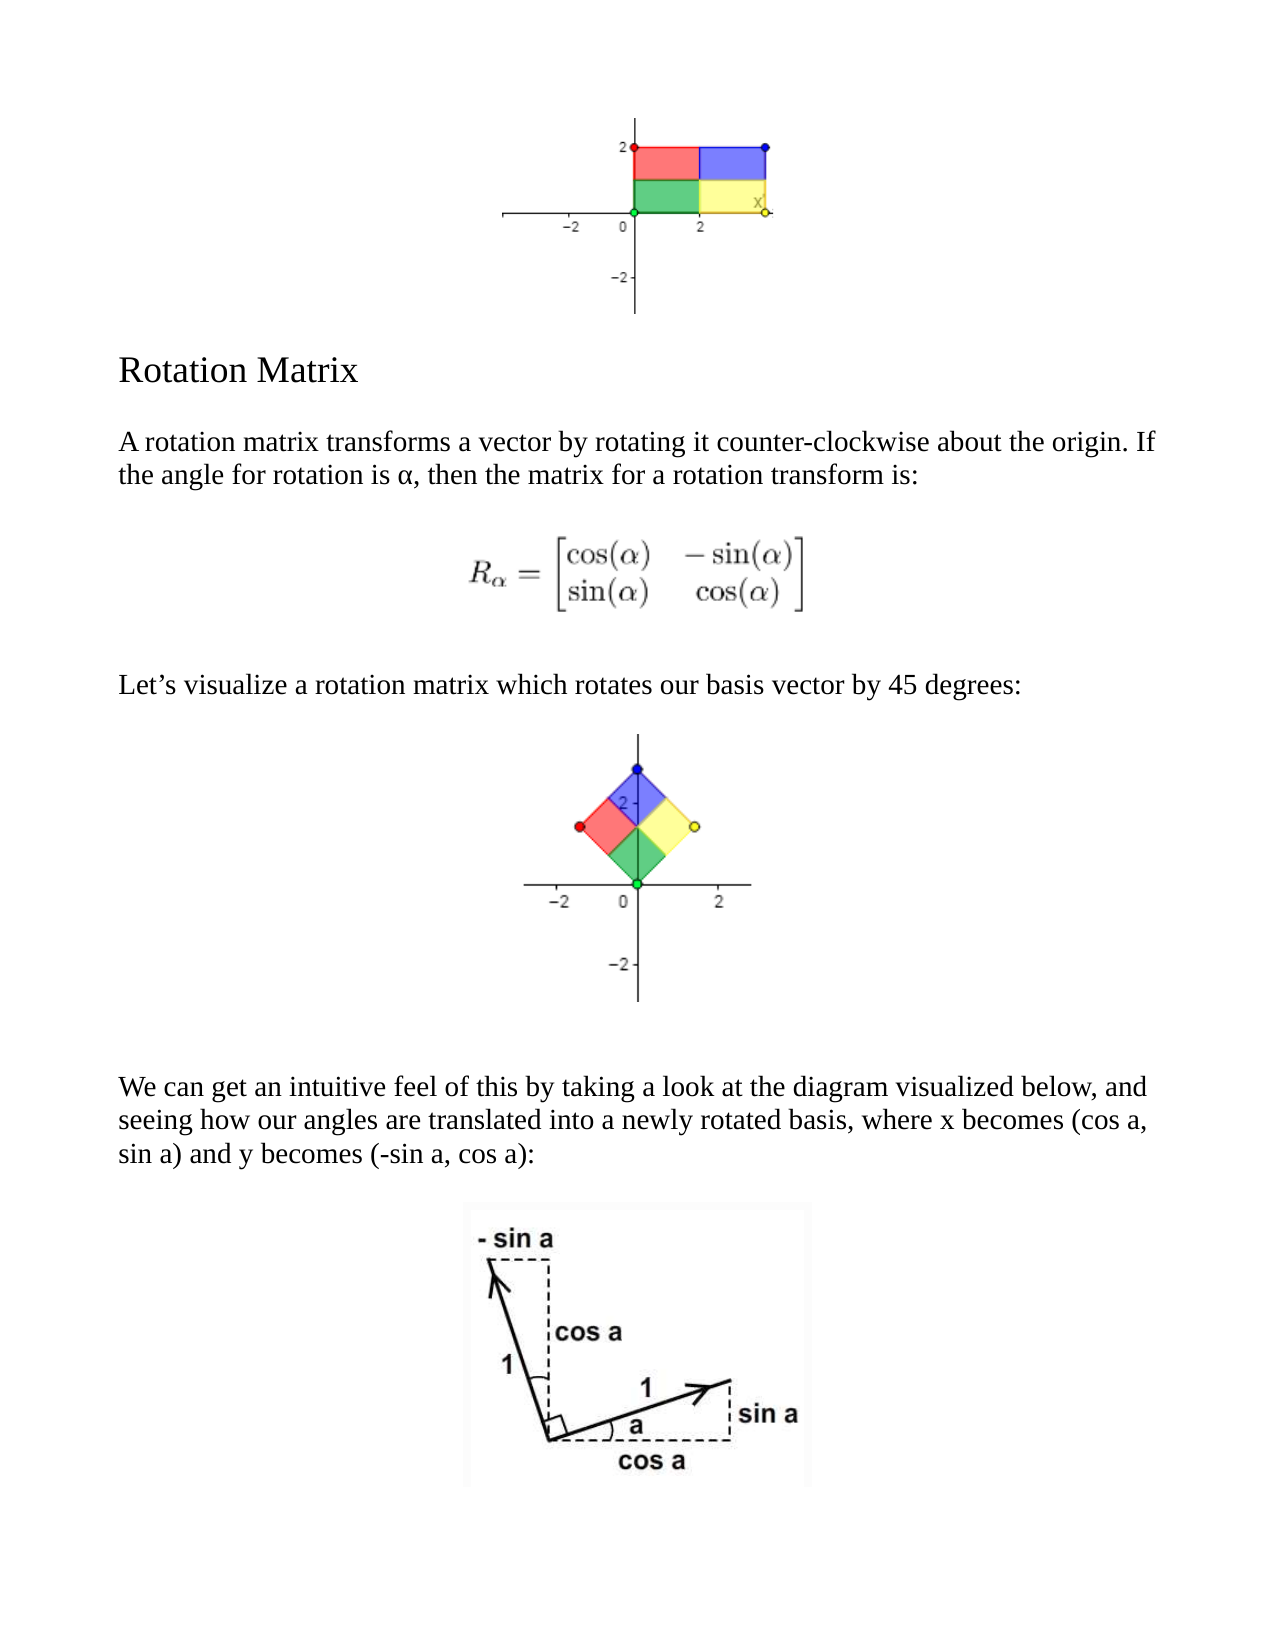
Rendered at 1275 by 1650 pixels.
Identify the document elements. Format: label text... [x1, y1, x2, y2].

picture [502, 118, 774, 314]
text We can get an intuitive feel of this by taking a look at the diagram visualized below, and seeing how our angles are translated into a newly rotated basis, where x becomes (cos a, sin a) and y becomes (-sin a, cos a): [118, 1069, 1157, 1169]
picture [462, 1202, 813, 1487]
text Rotation Matrix [118, 347, 1157, 390]
picture [523, 734, 752, 1002]
text Let’s visualize a rotation matrix which rotates our basis vector by 45 degrees: [118, 667, 1157, 701]
picture [447, 524, 828, 634]
text A rotation matrix transforms a vector by rotating it counter-clockwise about the origin. If the angle for rotation is α, then the matrix for a rotation transform is: [118, 424, 1157, 491]
